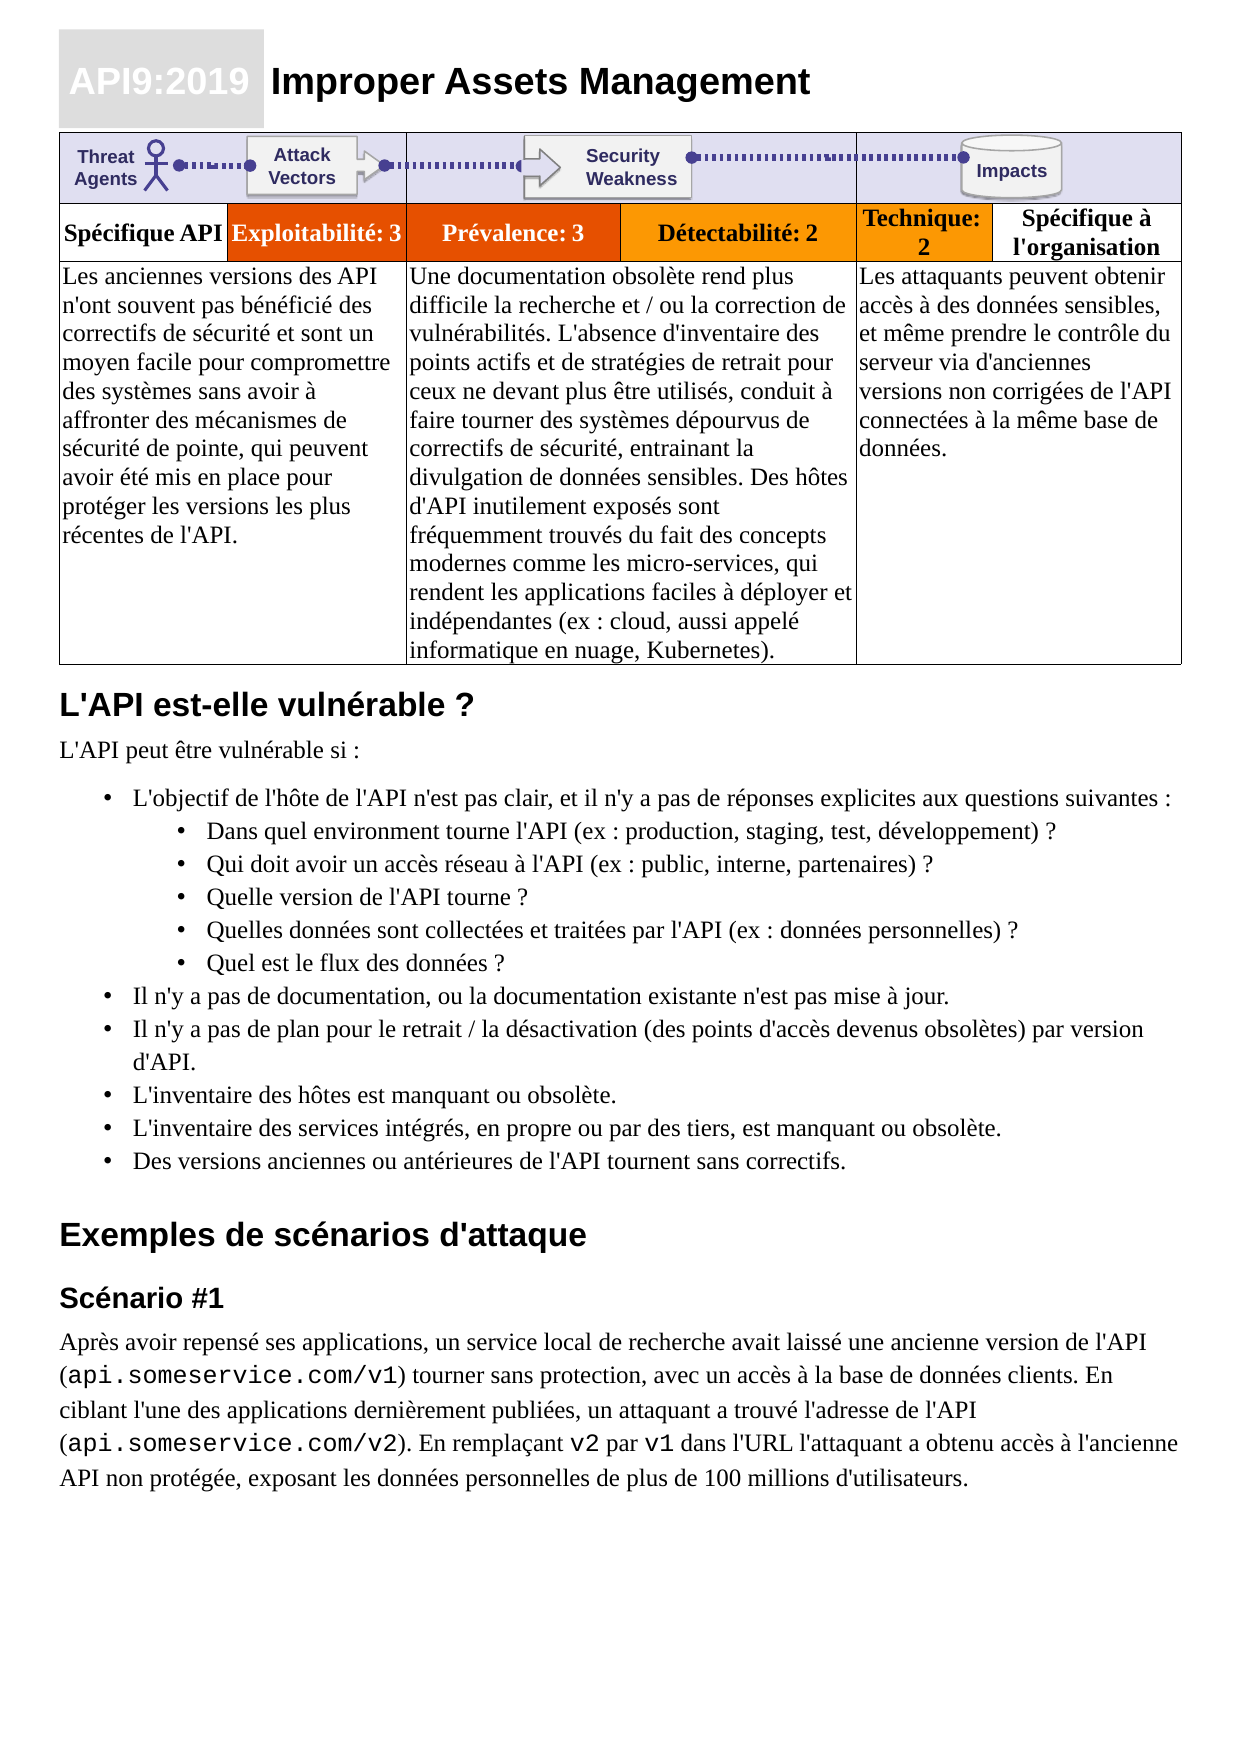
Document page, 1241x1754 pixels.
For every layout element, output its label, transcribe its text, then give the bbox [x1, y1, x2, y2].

table_header [620, 133, 856, 203]
list Quelles données sont collectées et traitées par l'API (ex : données personnelles) ? [177, 915, 1181, 944]
list Il n'y a pas de plan pour le retrait / la désactivation (des points d'accès devenus obsolètes) par version d'API. [103, 1014, 1181, 1076]
list Dans quel environment tourne l'API (ex : production, staging, test, développement) ? [177, 816, 1181, 845]
table_header [227, 133, 406, 203]
table_cell Prévalence: 3 [407, 204, 620, 261]
table_cell Technique: 2 [857, 204, 992, 261]
list Des versions anciennes ou antérieures de l'API tournent sans correctifs. [103, 1146, 1181, 1175]
table_cell Spécifique API [60, 204, 227, 261]
list L'objectif de l'hôte de l'API n'est pas clair, et il n'y a pas de réponses explicites aux questions suivantes : [103, 783, 1181, 812]
table_header [60, 133, 227, 203]
table_cell Les attaquants peuvent obtenir accès à des données sensibles, et même prendre le contrôle du serveur via d'anciennes versions non corrigées de l'API connectées à la même base de données. [857, 262, 1181, 663]
text Après avoir repensé ses applications, un service local de recherche avait laissé une ancienne version de l'API (api.someservice.com/v1) tourner sans protection, avec un accès à la base de données clients. En ciblant l'une des applications dernièrement publiées, un attaquant a trouvé l'adresse de l'API (api.someservice.com/v2). En remplaçant v2 par v1 dans l'URL l'attaquant a obtenu accès à l'ancienne API non protégée, exposant les données personnelles de plus de 100 millions d'utilisateurs. [59, 1327, 1181, 1492]
subtitle Scénario #1 [59, 1281, 1181, 1314]
table_cell Une documentation obsolète rend plus difficile la recherche et / ou la correction de vulnérabilités. L'absence d'inventaire des points actifs et de stratégies de retrait pour ceux ne devant plus être utilisés, conduit à faire tourner des systèmes dépourvus de correctifs de sécurité, entrainant la divulgation de données sensibles. Des hôtes d'API inutilement exposés sont fréquemment trouvés du fait des concepts modernes comme les micro-services, qui rendent les applications faciles à déployer et indépendantes (ex : cloud, aussi appelé informatique en nuage, Kubernetes). [407, 262, 856, 663]
subtitle Exemples de scénarios d'attaque [59, 1215, 1181, 1253]
table_cell Détectabilité: 2 [621, 204, 856, 261]
table_header [407, 133, 620, 203]
text L'API peut être vulnérable si : [59, 736, 1181, 764]
list Quel est le flux des données ? [177, 948, 1181, 977]
table_cell Spécifique à l'organisation [993, 204, 1181, 261]
table_cell Les anciennes versions des API n'ont souvent pas bénéficié des correctifs de sécurité et sont un moyen facile pour compromettre des systèmes sans avoir à affronter des mécanismes de sécurité de pointe, qui peuvent avoir été mis en place pour protéger les versions les plus récentes de l'API. [60, 262, 406, 663]
list Il n'y a pas de documentation, ou la documentation existante n'est pas mise à jour. [103, 981, 1181, 1010]
subtitle L'API est-elle vulnérable ? [59, 684, 1181, 723]
list L'inventaire des services intégrés, en propre ou par des tiers, est manquant ou obsolète. [103, 1113, 1181, 1142]
table_header [857, 133, 992, 203]
list Quelle version de l'API tourne ? [177, 882, 1181, 911]
list L'inventaire des hôtes est manquant ou obsolète. [103, 1080, 1181, 1109]
list Qui doit avoir un accès réseau à l'API (ex : public, interne, partenaires) ? [177, 849, 1181, 878]
table_header [992, 133, 1181, 203]
table_cell Exploitabilité: 3 [228, 204, 406, 261]
